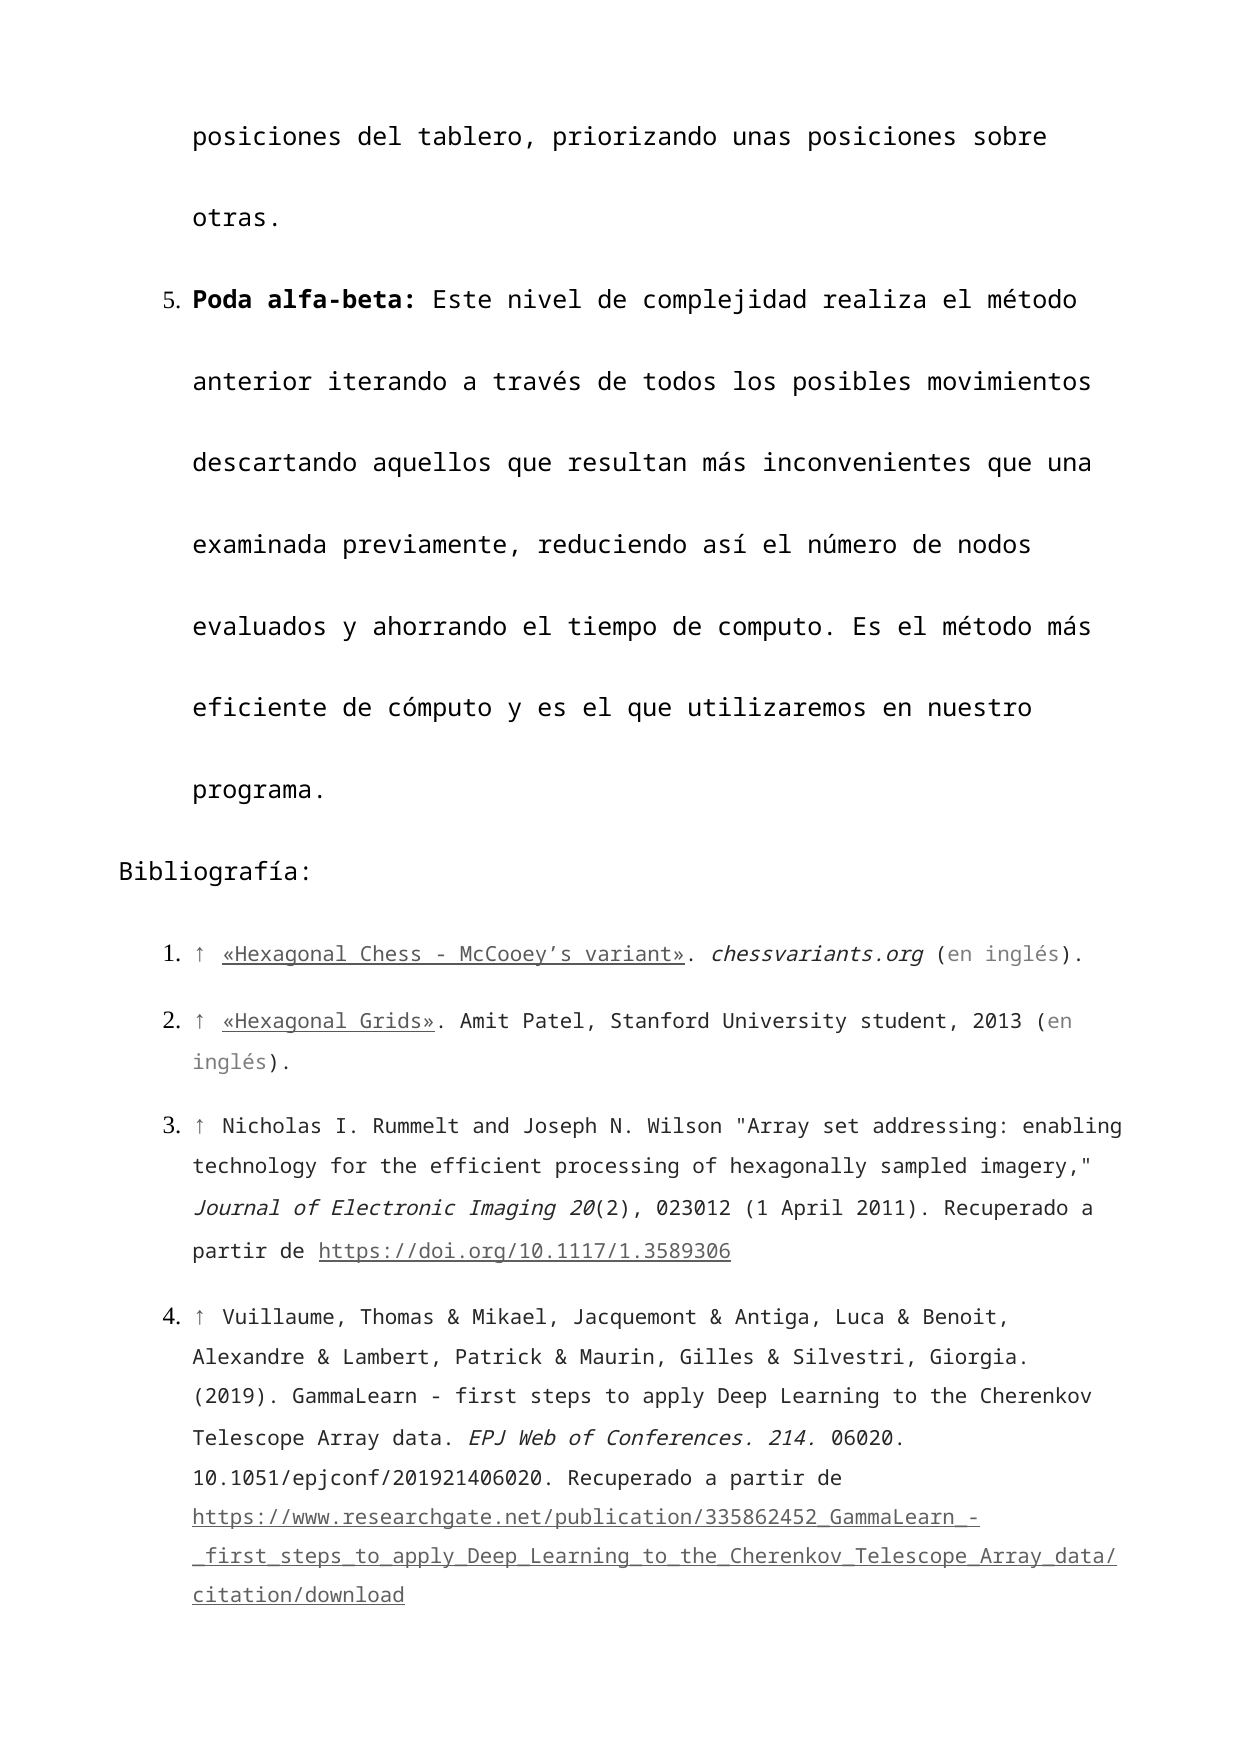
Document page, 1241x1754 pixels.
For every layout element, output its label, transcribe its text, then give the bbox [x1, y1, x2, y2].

list ↑ «Hexagonal Grids». Amit Patel, Stanford University student, 2013 (en inglés). [162, 1002, 1122, 1075]
text Bibliografía: [118, 853, 1122, 887]
list ↑ Nicholas I. Rummelt and Joseph N. Wilson "Array set addressing: enabling technology for the efficient processing of hexagonally sampled imagery," Journal of Electronic Imaging 20(2), 023012 (1 April 2011). Recuperado a partir de https://doi.org/10.1117/1.3589306 [162, 1107, 1122, 1265]
list ↑ «Hexagonal Chess - McCooey’s variant». chessvariants.org (en inglés). [162, 935, 1122, 969]
list posiciones del tablero, priorizando unas posiciones sobre otras. [162, 118, 1122, 234]
list ↑ Vuillaume, Thomas & Mikael, Jacquemont & Antiga, Luca & Benoit, Alexandre & Lambert, Patrick & Maurin, Gilles & Silvestri, Giorgia. (2019). GammaLearn - first steps to apply Deep Learning to the Cherenkov Telescope Array data. EPJ Web of Conferences. 214. 06020. 10.1051/epjconf/201921406020. Recuperado a partir de https://www.researchgate.net/publication/335862452_GammaLearn_-_first_steps_to_apply_Deep_Learning_to_the_Cherenkov_Telescope_Array_data/citation/download [162, 1298, 1122, 1608]
list Poda alfa-beta: Este nivel de complejidad realiza el método anterior iterando a través de todos los posibles movimientos descartando aquellos que resultan más inconvenientes que una examinada previamente, reduciendo así el número de nodos evaluados y ahorrando el tiempo de computo. Es el método más eficiente de cómputo y es el que utilizaremos en nuestro programa. [162, 281, 1122, 806]
